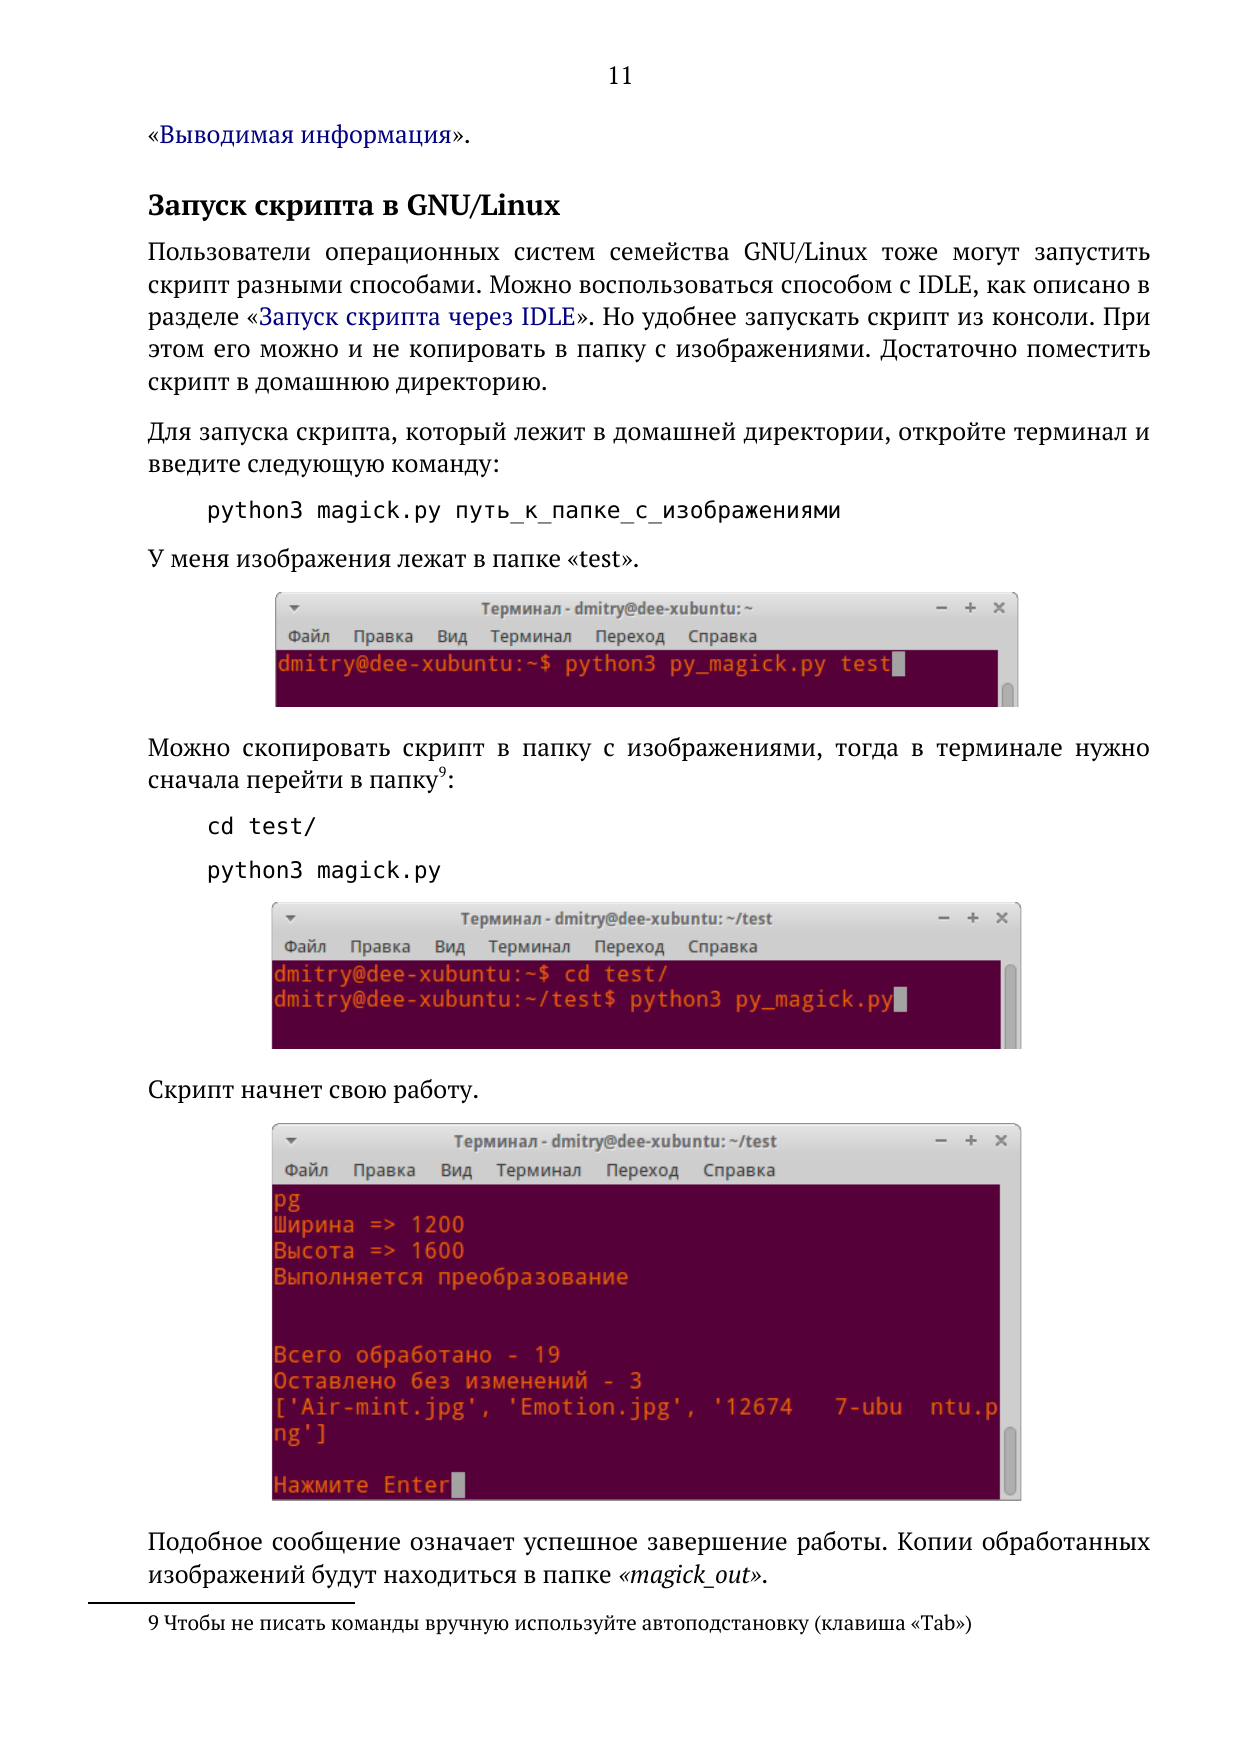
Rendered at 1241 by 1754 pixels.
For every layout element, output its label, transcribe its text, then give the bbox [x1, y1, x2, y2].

text Подобное сообщение означает успешное завершение работы. Копии обработанных изображений будут находиться в папке «magick_out». [148, 1525, 1152, 1590]
picture [271, 902, 1022, 1049]
text Для запуска скрипта, который лежит в домашней директории, откройте терминал и введите следующую команду: [148, 415, 1152, 480]
text Чтобы не писать команды вручную используйте автоподстановку (клавиша «Tab») [148, 1609, 1152, 1636]
picture [271, 1123, 1022, 1501]
text «Выводимая информация». [148, 118, 1152, 150]
picture [275, 592, 1019, 707]
subtitle Запуск скрипта в GNU/Linux [148, 186, 1152, 223]
text python3 magick.py [207, 858, 1152, 884]
text Можно скопировать скрипт в папку с изображениями, тогда в терминале нужно сначала перейти в папку: [148, 731, 1152, 796]
text cd test/ [207, 813, 1152, 840]
text python3 magick.py путь_к_папке_с_изображениями [207, 497, 1152, 524]
text Пользователи операционных систем семейства GNU/Linux тоже могут запустить скрипт разными способами. Можно воспользоваться способом с IDLE, как описано в разделе «Запуск скрипта через IDLE». Но удобнее запускать скрипт из консоли. При этом его можно и не копировать в папку с изображениями. Достаточно поместить скрипт в домашнюю директорию. [148, 235, 1152, 397]
text Скрипт начнет свою работу. [148, 1073, 1152, 1106]
text У меня изображения лежат в папке «test». [148, 542, 1152, 574]
